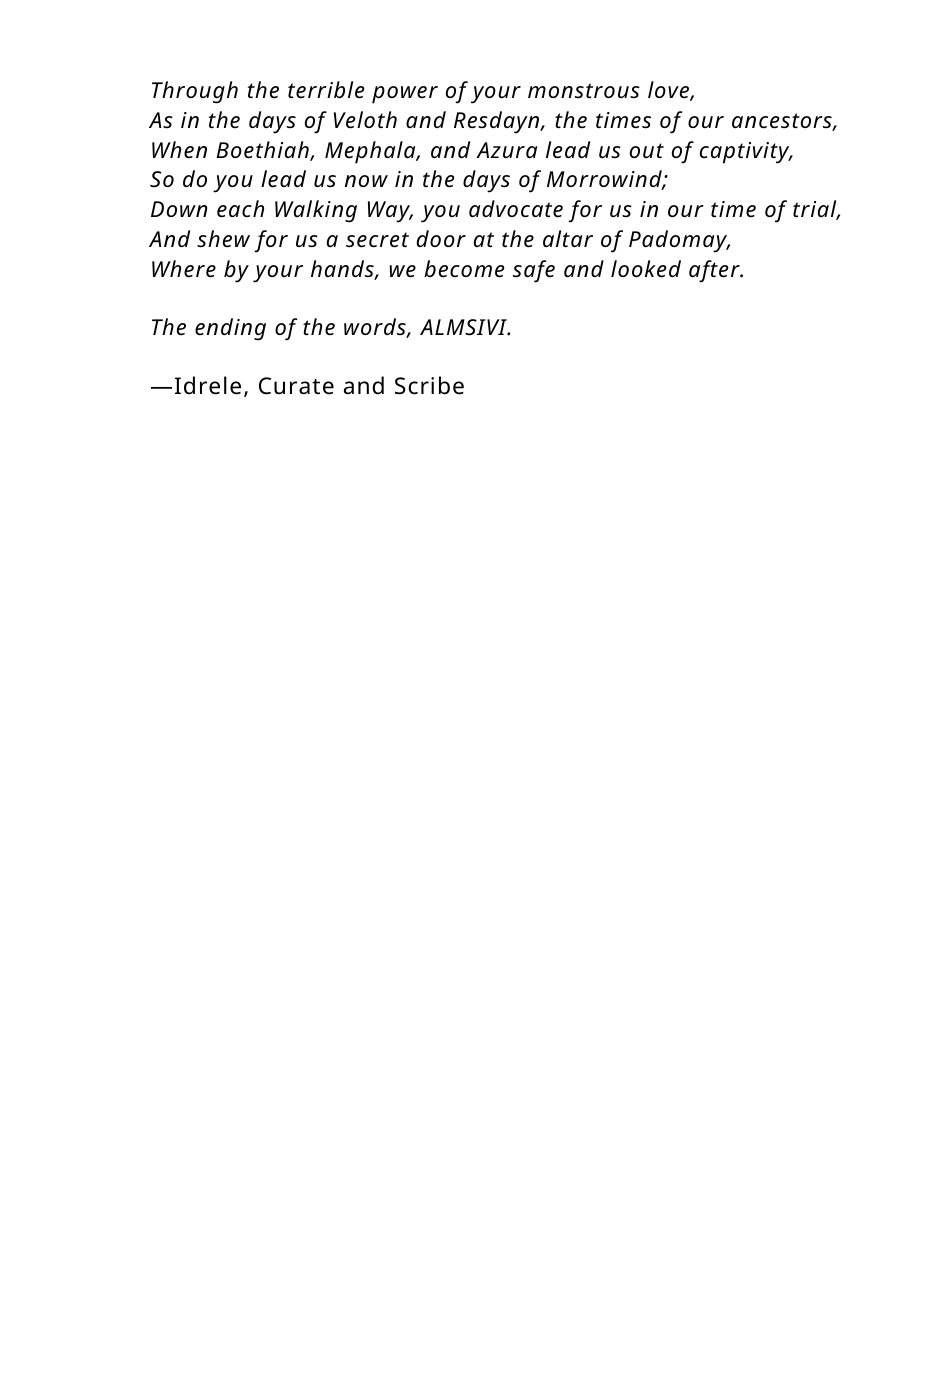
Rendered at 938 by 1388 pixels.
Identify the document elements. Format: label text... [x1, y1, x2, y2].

text The ending of the words, ALMSIVI. [150, 312, 862, 342]
text Through the terrible power of your monstrous love, As in the days of Veloth and Resdayn, the times of our ancestors, When Boethiah, Mephala, and Azura lead us out of captivity, So do you lead us now in the days of Morrowind; Down each Walking Way, you advocate for us in our time of trial, And shew for us a secret door at the altar of Padomay, Where by your hands, we become safe and looked after. [150, 75, 862, 283]
text —Idrele, Curate and Scribe [150, 370, 862, 401]
